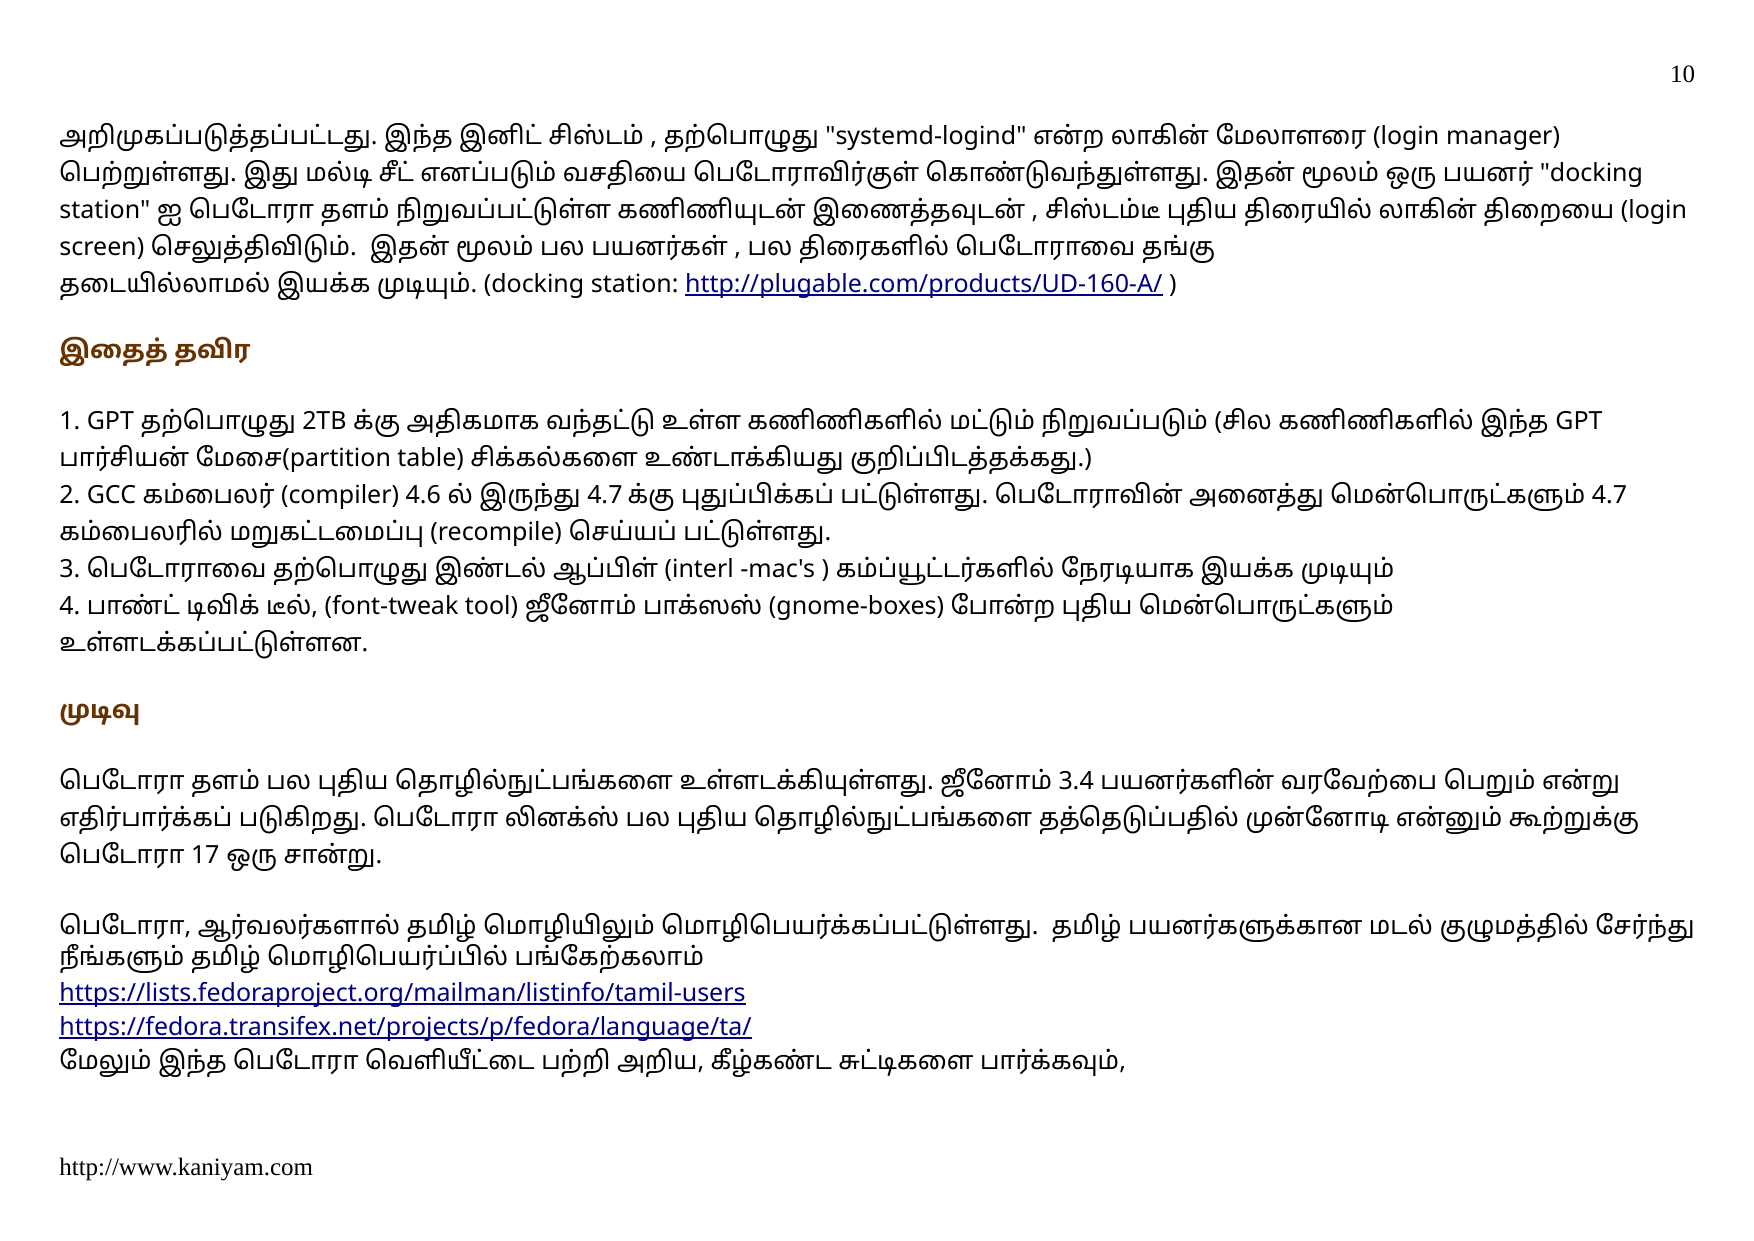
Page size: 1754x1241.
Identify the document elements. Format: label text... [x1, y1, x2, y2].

text https://fedora.transifex.net/projects/p/fedora/language/ta/ [59, 1009, 1695, 1043]
text தடையில்லாமல் இயக்க முடியும். (docking station: http://plugable.com/products/UD-160-A/ ) [59, 265, 1695, 302]
text முடிவு [59, 696, 1695, 728]
text https://lists.fedoraproject.org/mailman/listinfo/tamil-users [59, 974, 1695, 1009]
text இதைத் தவிர [59, 336, 1695, 369]
text 1. GPT தற்பொழுது 2TB க்கு அதிகமாக வந்தட்டு உள்ள கணிணிகளில் மட்டும் நிறுவப்படும் (சில கணிணிகளில் இந்த GPT பார்சியன் மேசை(partition table) சிக்கல்களை உண்டாக்கியது குறிப்பிடத்தக்கது.) [59, 403, 1695, 477]
text 3. பெடோராவை தற்பொழுது இண்டல் ஆப்பிள் (interl -mac's ) கம்ப்யூட்டர்களில் நேரடியாக இயக்க முடியும் [59, 551, 1695, 588]
text மேலும் இந்த பெடோரா வெளியீட்டை பற்றி அறிய, கீழ்கண்ட சுட்டிகளை பார்க்கவும், [59, 1043, 1695, 1080]
text பெடோரா, ஆர்வலர்களால் தமிழ் மொழியிலும் மொழிபெயர்க்கப்பட்டுள்ளது. தமிழ் பயனர்களுக்கான மடல் குழுமத்தில் சேர்ந்து நீங்களும் தமிழ் மொழிபெயர்ப்பில் பங்கேற்கலாம் [59, 907, 1695, 974]
text அறிமுகப்படுத்தப்பட்டது. இந்த இனிட் சிஸ்டம் , தற்பொழுது "systemd-logind" என்ற லாகின் மேலாளரை (login manager) பெற்றுள்ளது. இது மல்டி சீட் எனப்படும் வசதியை பெடோராவிர்குள் கொண்டுவந்துள்ளது. இதன் மூலம் ஒரு பயனர் "docking station" ஐ பெடோரா தளம் நிறுவப்பட்டுள்ள கணிணியுடன் இணைத்தவுடன் , சிஸ்டம்டீ புதிய திரையில் லாகின் திறையை (login screen) செலுத்திவிடும். இதன் மூலம் பல பயனர்கள் , பல திரைகளில் பெடோராவை தங்கு [59, 117, 1695, 265]
text பெடோரா தளம் பல புதிய தொழில்நுட்பங்களை உள்ளடக்கியுள்ளது. ஜீனோம் 3.4 பயனர்களின் வரவேற்பை பெறும் என்று எதிர்பார்க்கப் படுகிறது. பெடோரா லினக்ஸ் பல புதிய தொழில்நுட்பங்களை தத்தெடுப்பதில் முன்னோடி என்னும் கூற்றுக்கு பெடோரா 17 ஒரு சான்று. [59, 762, 1695, 873]
text 4. பாண்ட் டிவிக் டீல், (font-tweak tool) ஜீனோம் பாக்ஸஸ் (gnome-boxes) போன்ற புதிய மென்பொருட்களும் உள்ளடக்கப்பட்டுள்ளன. [59, 588, 1695, 662]
text 2. GCC கம்பைலர் (compiler) 4.6 ல் இருந்து 4.7க்கு புதுப்பிக்கப் பட்டுள்ளது. பெடோராவின் அனைத்து மென்பொருட்களும் 4.7 கம்பைலரில் மறுகட்டமைப்பு (recompile) செய்யப் பட்டுள்ளது. [59, 477, 1695, 551]
